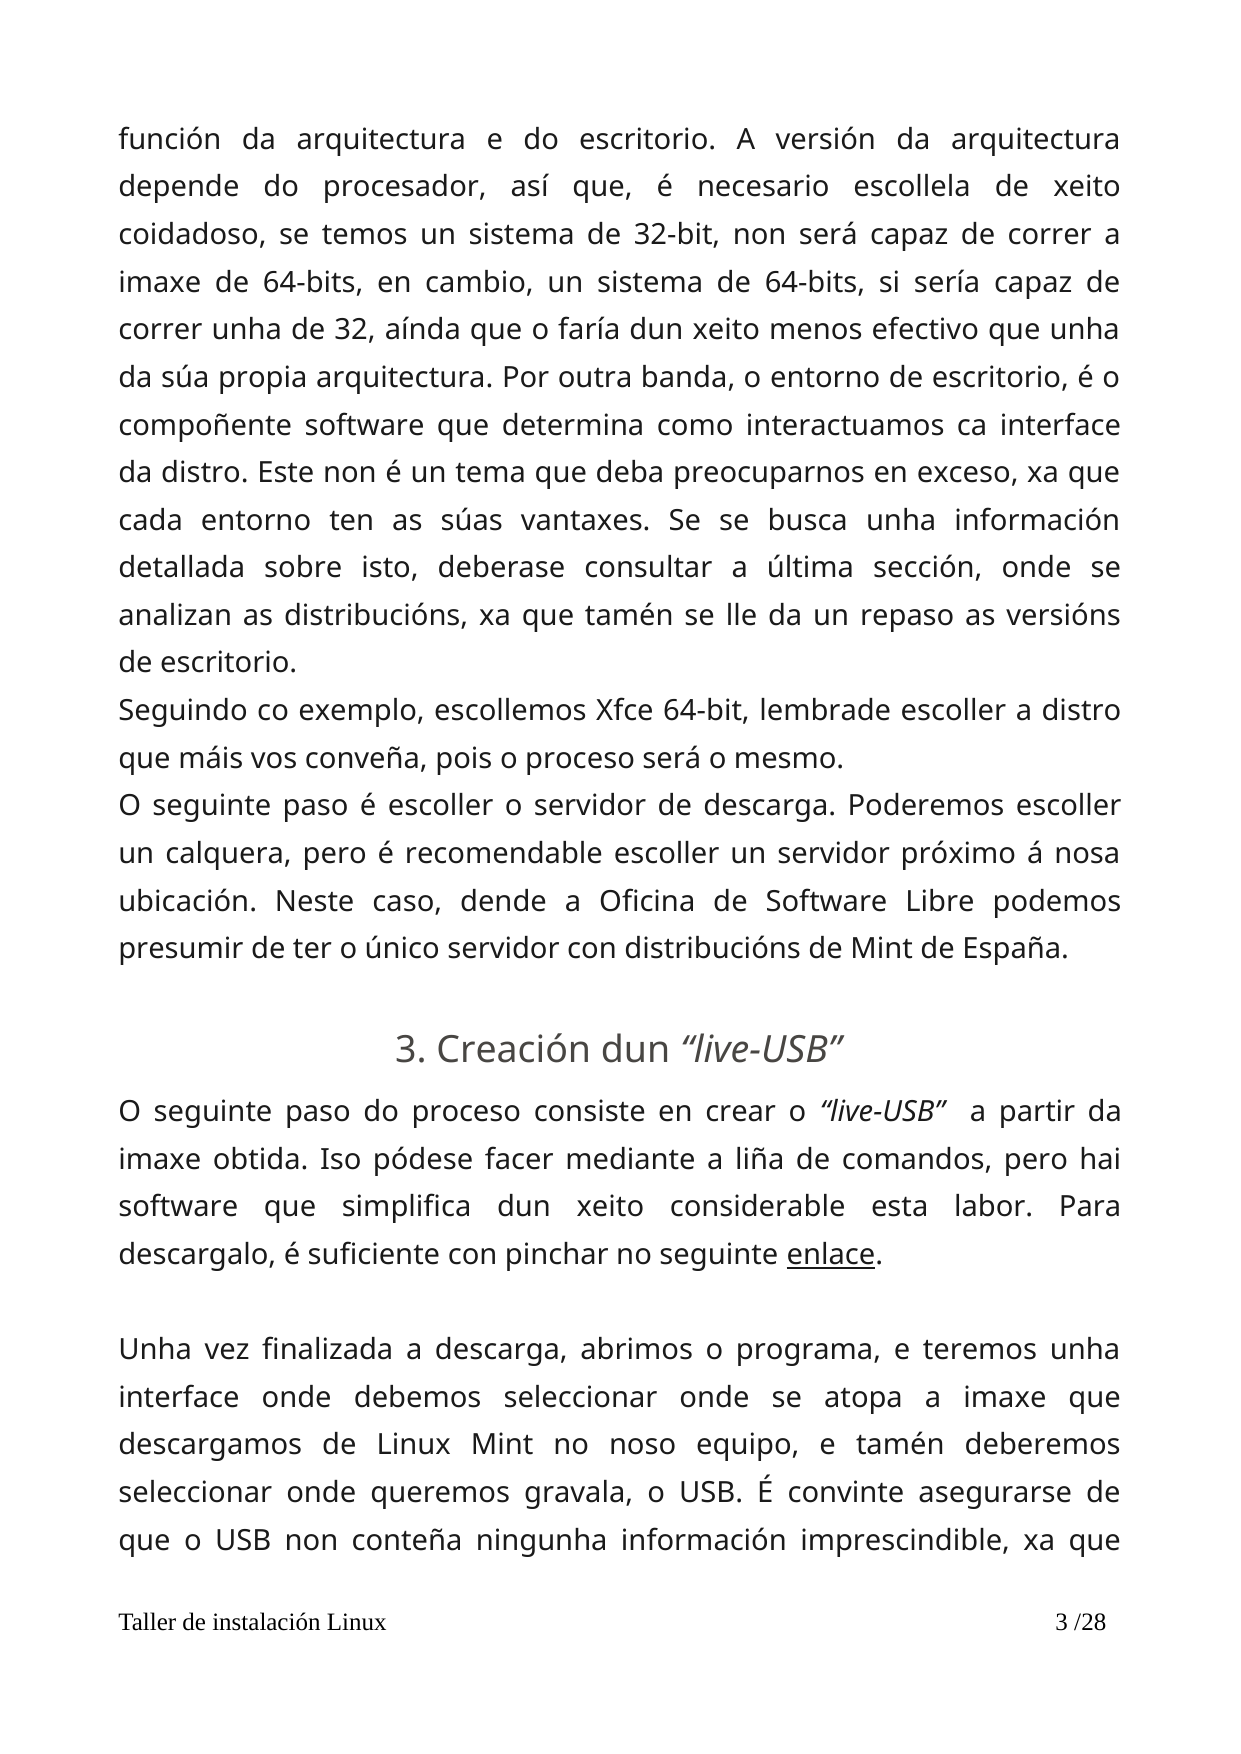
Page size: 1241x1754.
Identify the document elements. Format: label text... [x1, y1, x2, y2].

text O seguinte paso é escoller o servidor de descarga. Poderemos escoller un calquera, pero é recomendable escoller un servidor próximo á nosa ubicación. Neste caso, dende a Oficina de Software Libre podemos presumir de ter o único servidor con distribucións de Mint de España. [118, 784, 1122, 967]
text 3. Creación dun “live-USB” [118, 1023, 1122, 1074]
text función da arquitectura e do escritorio. A versión da arquitectura depende do procesador, así que, é necesario escollela de xeito coidadoso, se temos un sistema de 32-bit, non será capaz de correr a imaxe de 64-bits, en cambio, un sistema de 64-bits, si sería capaz de correr unha de 32, aínda que o faría dun xeito menos efectivo que unha da súa propia arquitectura. Por outra banda, o entorno de escritorio, é o compoñente software que determina como interactuamos ca interface da distro. Este non é un tema que deba preocuparnos en exceso, xa que cada entorno ten as súas vantaxes. Se se busca unha información detallada sobre isto, deberase consultar a última sección, onde se analizan as distribucións, xa que tamén se lle da un repaso as versións de escritorio. [118, 118, 1122, 681]
text O seguinte paso do proceso consiste en crear o “live-USB” a partir da imaxe obtida. Iso pódese facer mediante a liña de comandos, pero hai software que simplifica dun xeito considerable esta labor. Para descargalo, é suficiente con pinchar no seguinte enlace. [118, 1090, 1122, 1273]
text Seguindo co exemplo, escollemos Xfce 64-bit, lembrade escoller a distro que máis vos conveña, pois o proceso será o mesmo. [118, 689, 1122, 777]
text Unha vez finalizada a descarga, abrimos o programa, e teremos unha interface onde debemos seleccionar onde se atopa a imaxe que descargamos de Linux Mint no noso equipo, e tamén deberemos seleccionar onde queremos gravala, o USB. É convinte asegurarse de que o USB non conteña ningunha información imprescindible, xa que [118, 1328, 1122, 1558]
